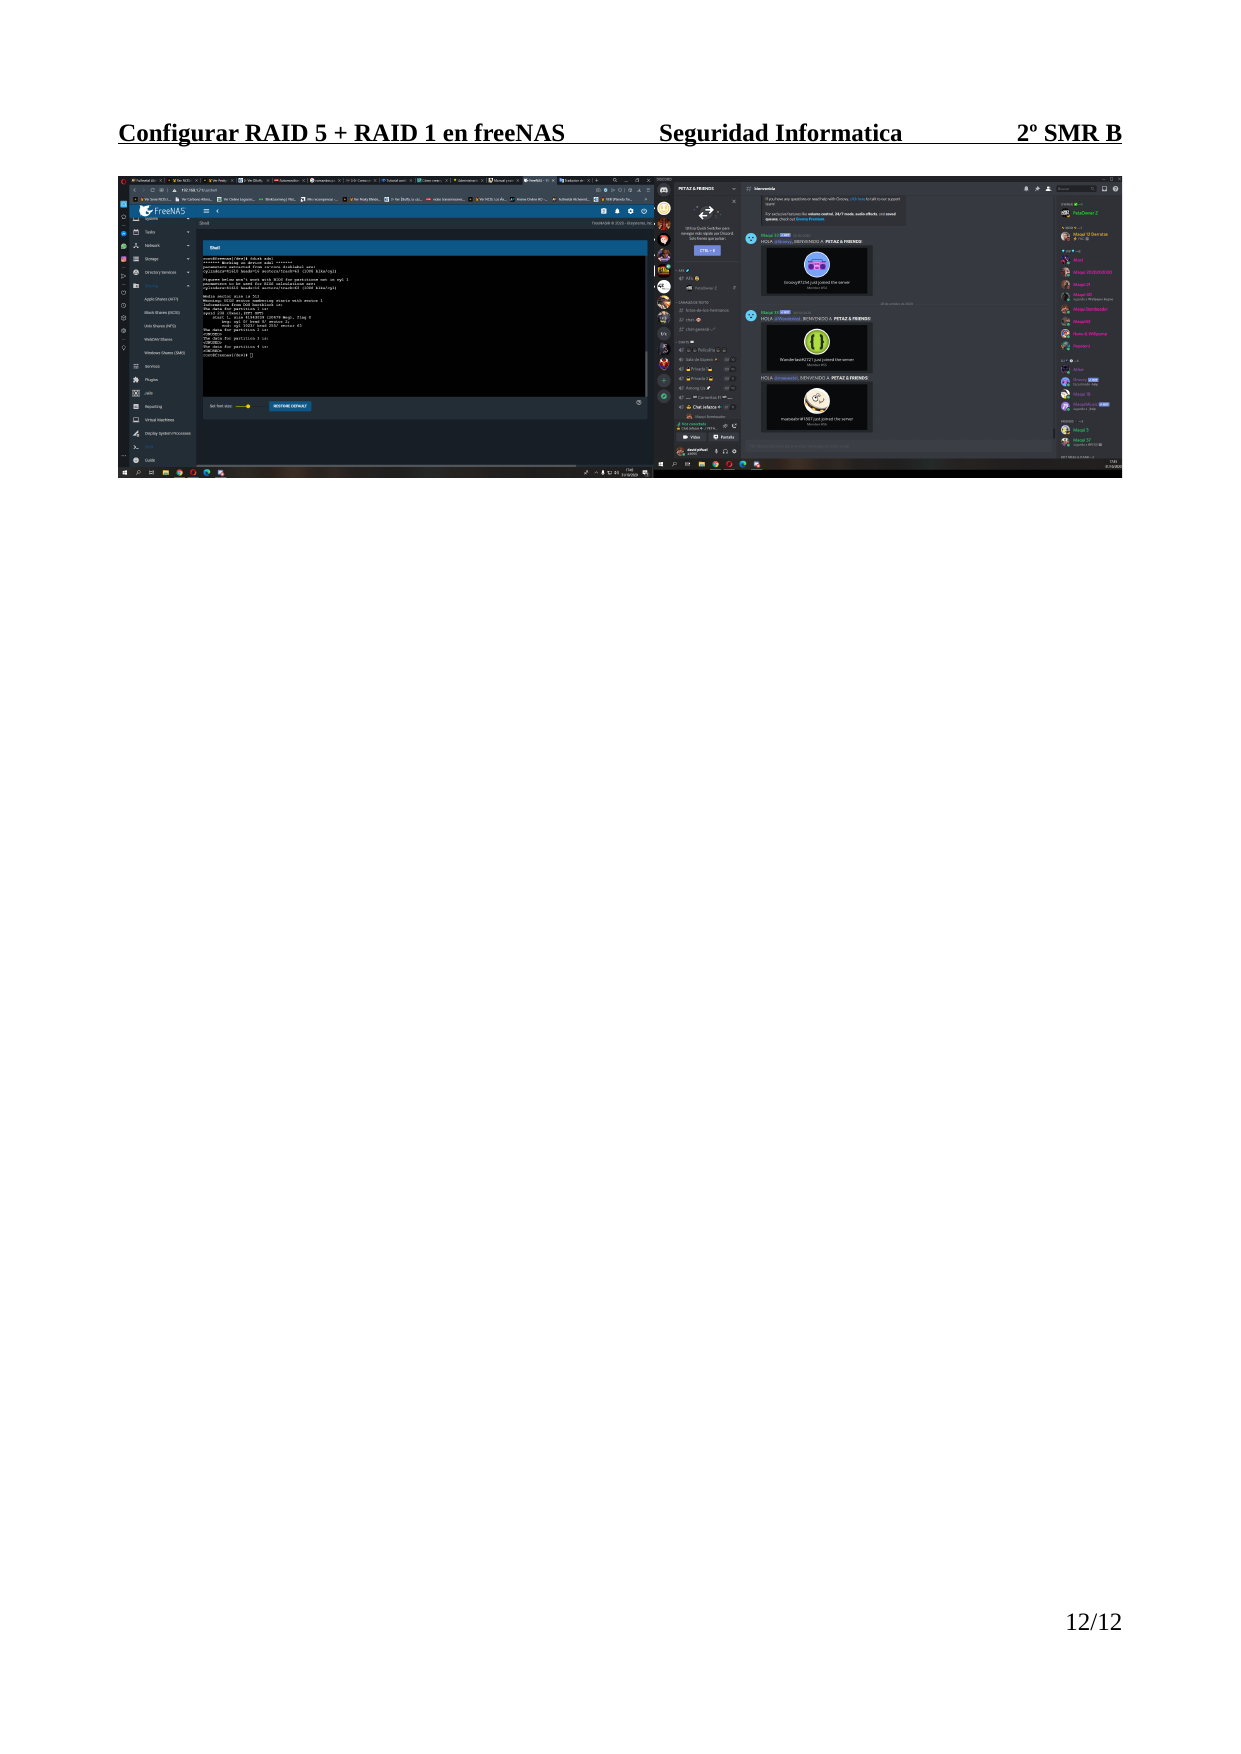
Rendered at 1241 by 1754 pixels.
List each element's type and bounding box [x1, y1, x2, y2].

picture [118, 176, 1123, 478]
